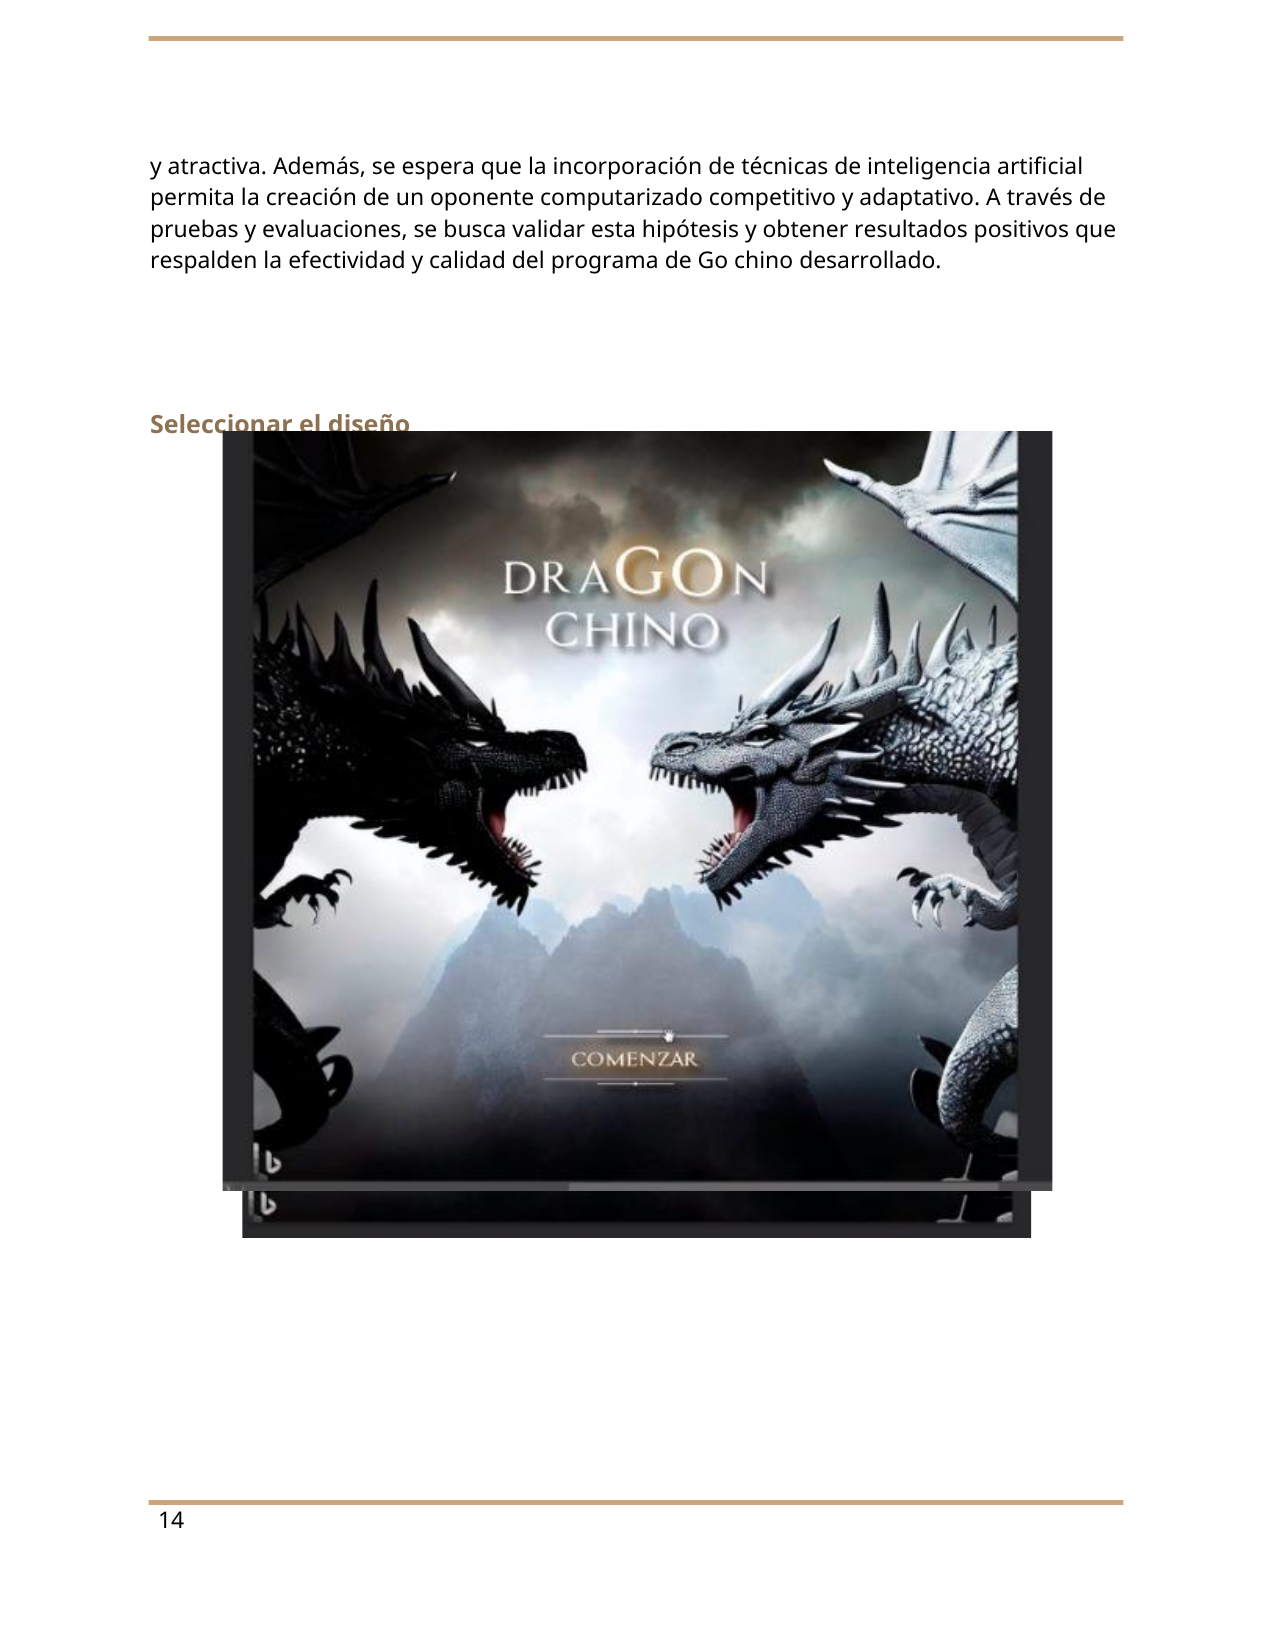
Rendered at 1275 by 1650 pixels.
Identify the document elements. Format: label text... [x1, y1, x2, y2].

subtitle Seleccionar el diseño [150, 406, 1125, 440]
text y atractiva. Además, se espera que la incorporación de técnicas de inteligencia artificial permita la creación de un oponente computarizado competitivo y adaptativo. A través de pruebas y evaluaciones, se busca validar esta hipótesis y obtener resultados positivos que respalden la efectividad y calidad del programa de Go chino desarrollado. [150, 150, 1125, 275]
